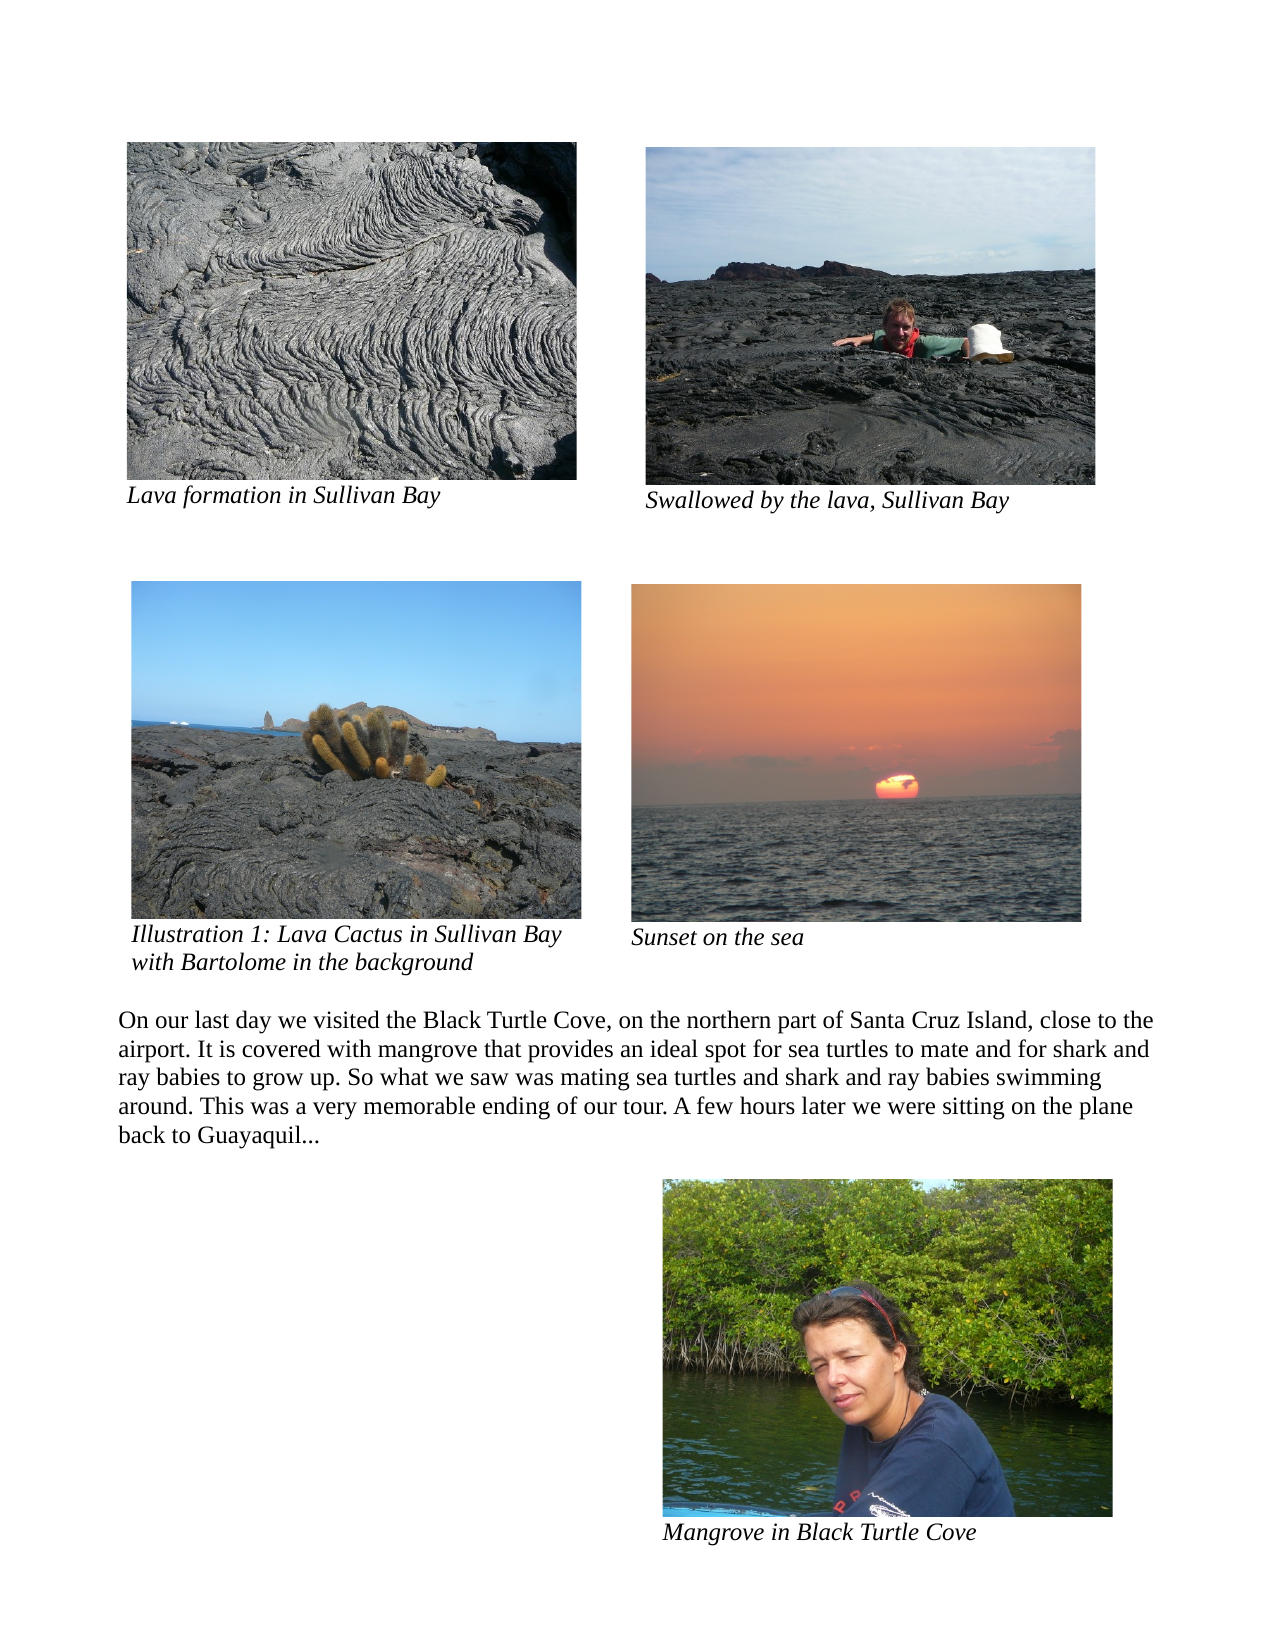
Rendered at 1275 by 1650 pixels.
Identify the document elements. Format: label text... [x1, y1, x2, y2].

text Mangrove in Black Turtle Cove [662, 1517, 1112, 1546]
text Illustration 1: Lava Cactus in Sullivan Bay with Bartolome in the background [131, 919, 581, 976]
text Swallowed by the lava, Sullivan Bay [645, 485, 1095, 513]
picture [131, 581, 582, 919]
picture [645, 147, 1096, 485]
text On our last day we visited the Black Turtle Cove, on the northern part of Santa Cruz Island, close to the airport. It is covered with mangrove that provides an ideal spot for sea turtles to mate and for shark and ray babies to grow up. So what we saw was mating sea turtles and shark and ray babies swimming around. This was a very memorable ending of our tour. A few hours later we were sitting on the plane back to Guayaquil... [118, 1005, 1157, 1149]
text Lava formation in Sullivan Bay [127, 480, 577, 509]
text Sunset on the sea [631, 922, 1081, 951]
picture [631, 584, 1082, 922]
picture [126, 142, 577, 480]
picture [662, 1179, 1113, 1517]
